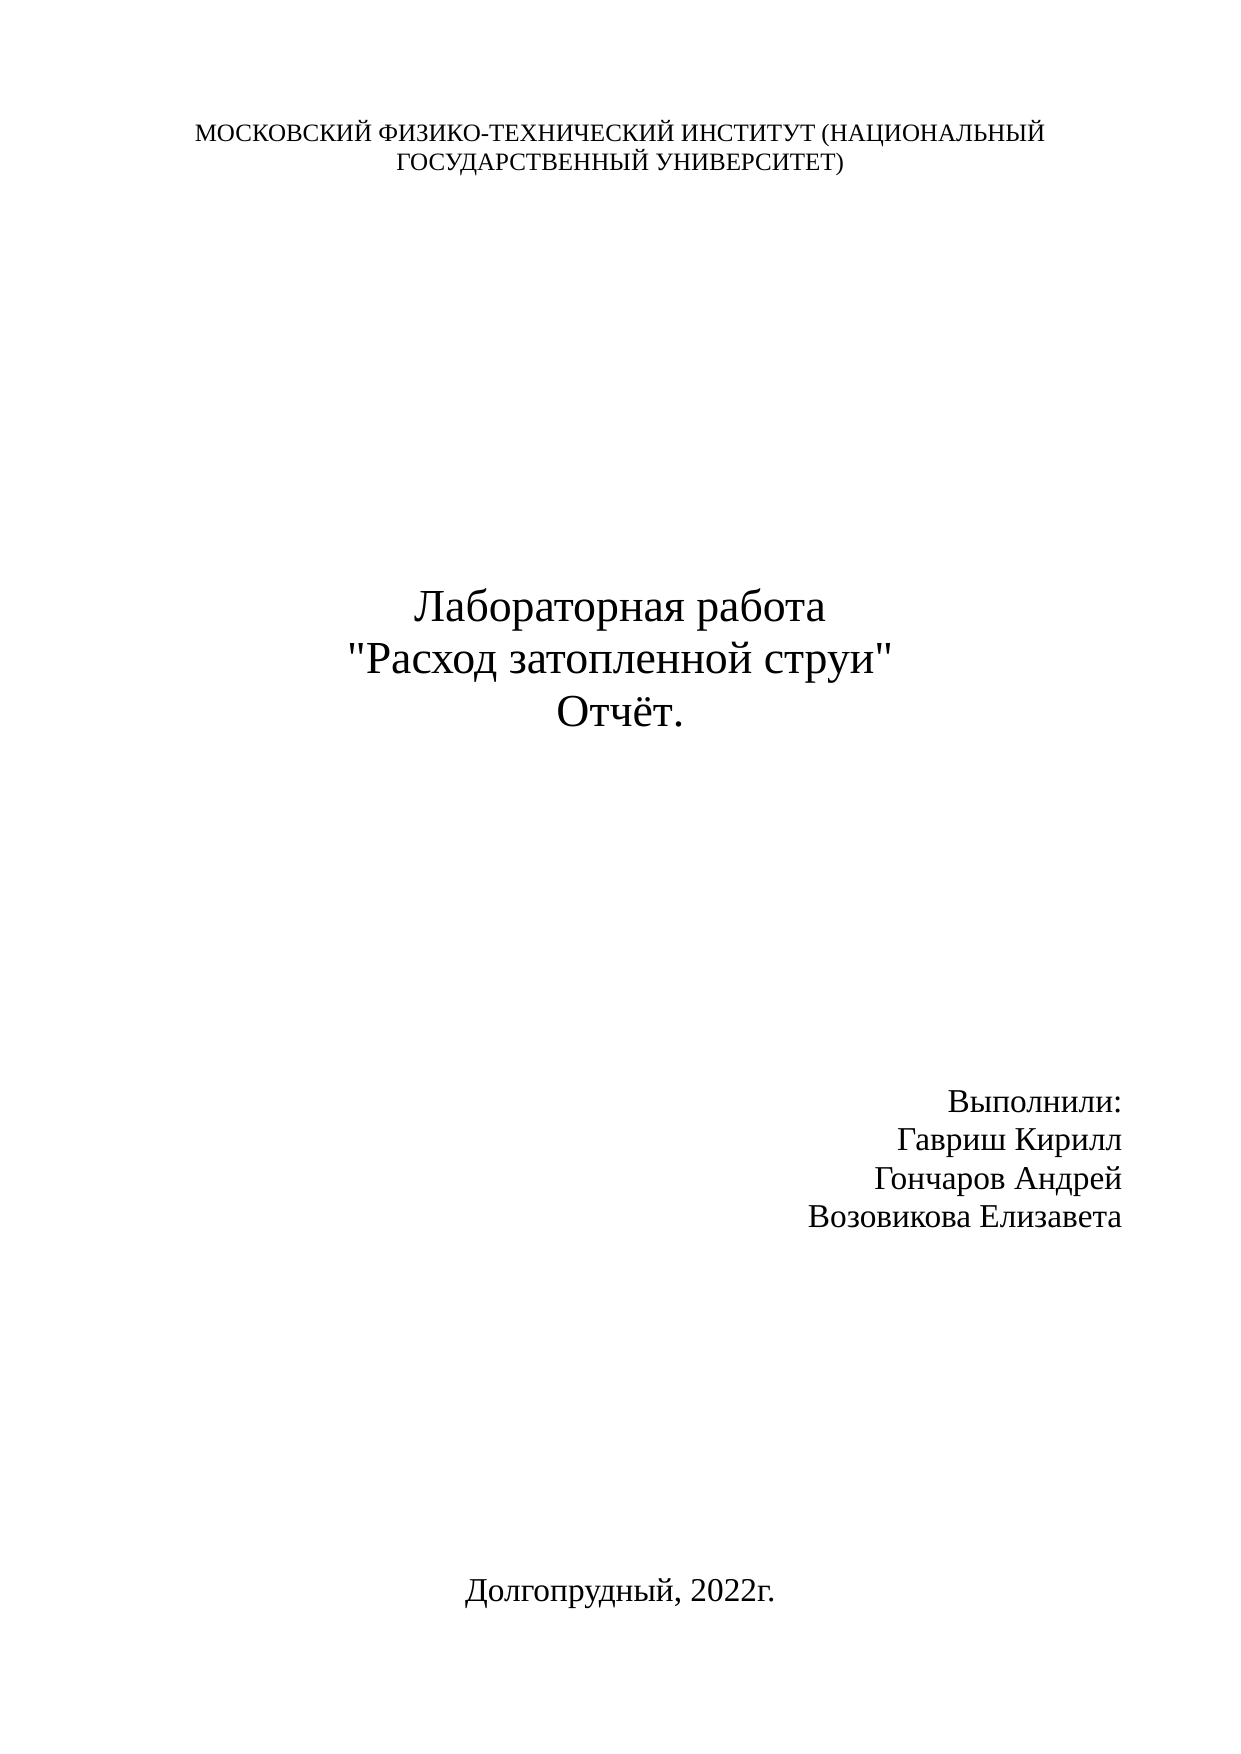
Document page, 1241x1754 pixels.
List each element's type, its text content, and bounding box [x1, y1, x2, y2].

text Отчёт. [118, 683, 1122, 736]
text Гончаров Андрей [118, 1158, 1122, 1196]
text Выполнили: [118, 1081, 1122, 1119]
text Лабораторная работа [118, 578, 1122, 631]
text МОСКОВСКИЙ ФИЗИКО-ТЕХНИЧЕСКИЙ ИНСТИТУТ (НАЦИОНАЛЬНЫЙ ГОСУДАРСТВЕННЫЙ УНИВЕРСИТЕТ) [118, 118, 1122, 176]
text Долгопрудный, 2022г. [118, 1570, 1122, 1608]
text Гавриш Кирилл [118, 1119, 1122, 1158]
text Возовикова Елизавета [118, 1196, 1122, 1234]
text "Расход затопленной струи" [118, 631, 1122, 683]
